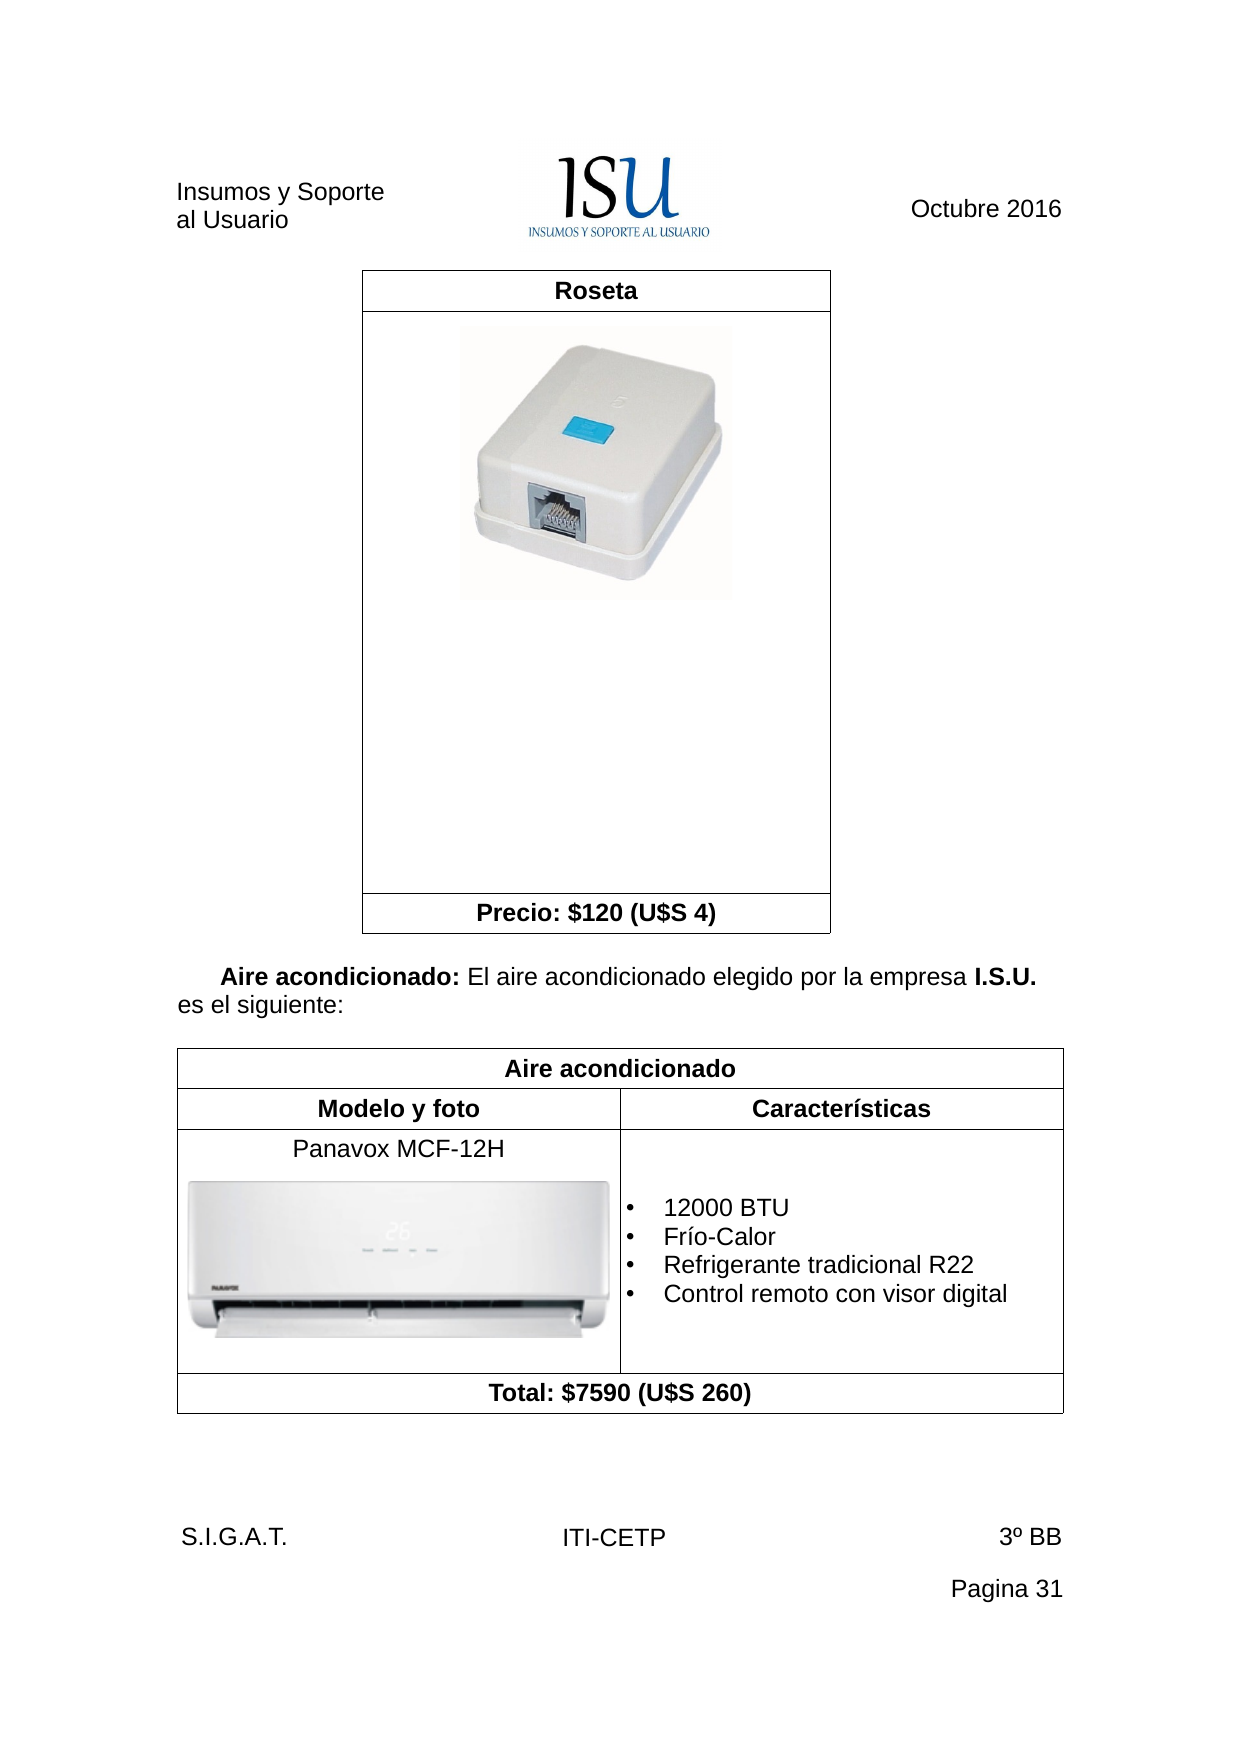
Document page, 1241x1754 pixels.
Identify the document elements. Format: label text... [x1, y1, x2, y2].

table_cell Panavox MCF-12H [178, 1130, 620, 1372]
picture [187, 1181, 610, 1338]
table_cell [363, 312, 830, 892]
table_header Aire acondicionado [178, 1049, 1063, 1088]
table_cell Características [621, 1089, 1063, 1128]
table_cell Precio: $120 (U$S 4) [363, 894, 830, 933]
table_header Roseta [363, 271, 830, 311]
table_cell Total: $7590 (U$S 260) [178, 1374, 1063, 1413]
picture [517, 138, 723, 252]
text Aire acondicionado: El aire acondicionado elegido por la empresa I.S.U. es el siguiente: [177, 962, 1063, 1019]
picture [459, 326, 733, 600]
table_cell Modelo y foto [178, 1089, 620, 1128]
table_cell 12000 BTU Frío-Calor Refrigerante tradicional R22 Control remoto con visor digital [621, 1130, 1063, 1372]
